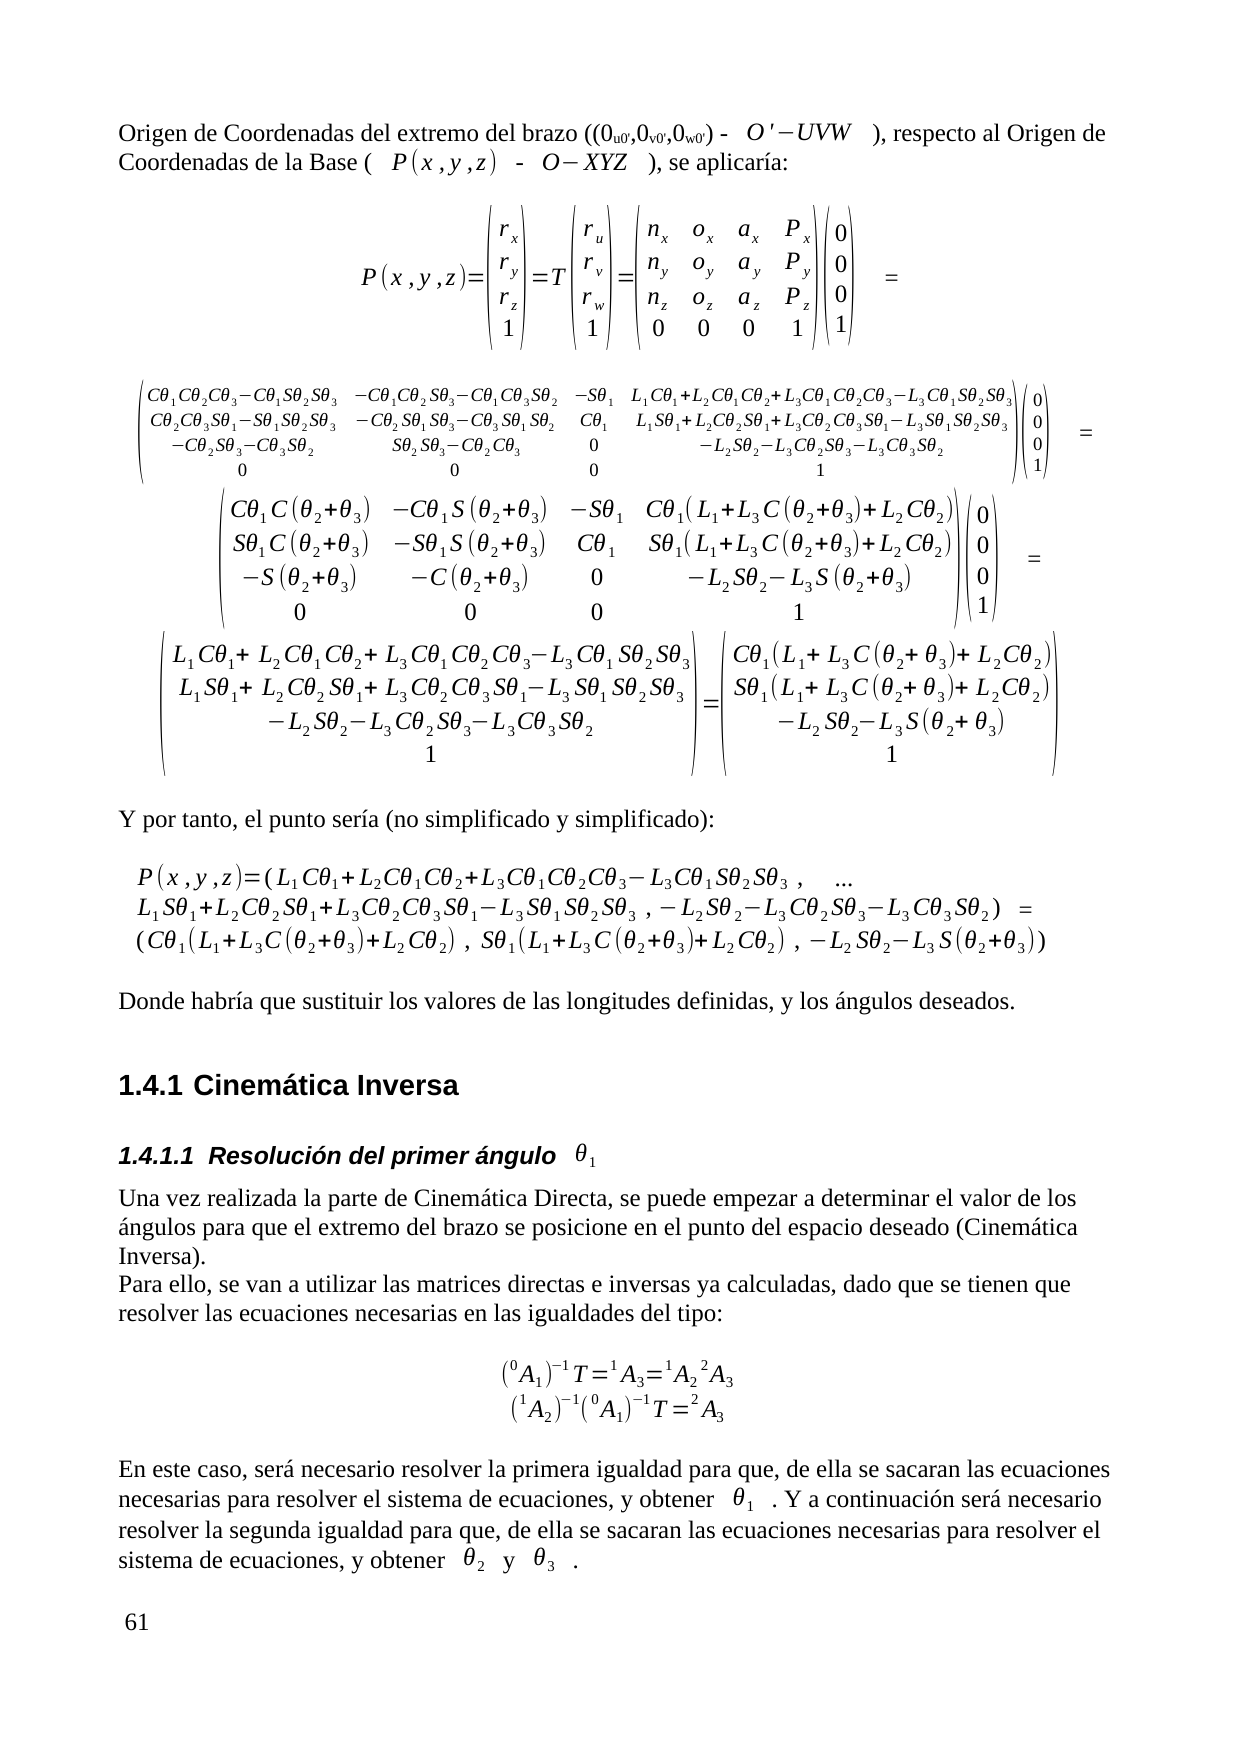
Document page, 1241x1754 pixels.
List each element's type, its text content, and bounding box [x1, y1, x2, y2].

text ... [118, 862, 1122, 893]
text = [118, 378, 1122, 486]
text Y por tanto, el punto sería (no simplificado y simplificado): [118, 804, 1122, 833]
text Por ejemplo, si se quisiera saber cuáles son las coordenadas del puntocorrespondiente al Origen de Coordenadas del extremo del brazo ((0u0',0v0',0w0') -), respecto al Origen de Coordenadas de la Base (-), se aplicaría: [118, 118, 1122, 177]
text En este caso, será necesario resolver la primera igualdad para que, de ella se sacaran las ecuaciones necesarias para resolver el sistema de ecuaciones, y obtener. Y a continuación será necesario resolver la segunda igualdad para que, de ella se sacaran las ecuaciones necesarias para resolver el sistema de ecuaciones, y obtenery. [118, 1454, 1122, 1575]
text = [118, 486, 1122, 632]
text = [118, 206, 1122, 349]
text Una vez realizada la parte de Cinemática Directa, se puede empezar a determinar el valor de los ángulos para que el extremo del brazo se posicione en el punto del espacio deseado (Cinemática Inversa). [118, 1183, 1122, 1269]
text = [118, 893, 1122, 925]
text Para ello, se van a utilizar las matrices directas e inversas ya calculadas, dado que se tienen que resolver las ecuaciones necesarias en las igualdades del tipo: [118, 1269, 1122, 1327]
subtitle Resolución del primer ángulo [118, 1139, 1122, 1171]
text Donde habría que sustituir los valores de las longitudes definidas, y los ángulos deseados. [118, 986, 1122, 1014]
subtitle Cinemática Inversa [118, 1068, 1122, 1102]
